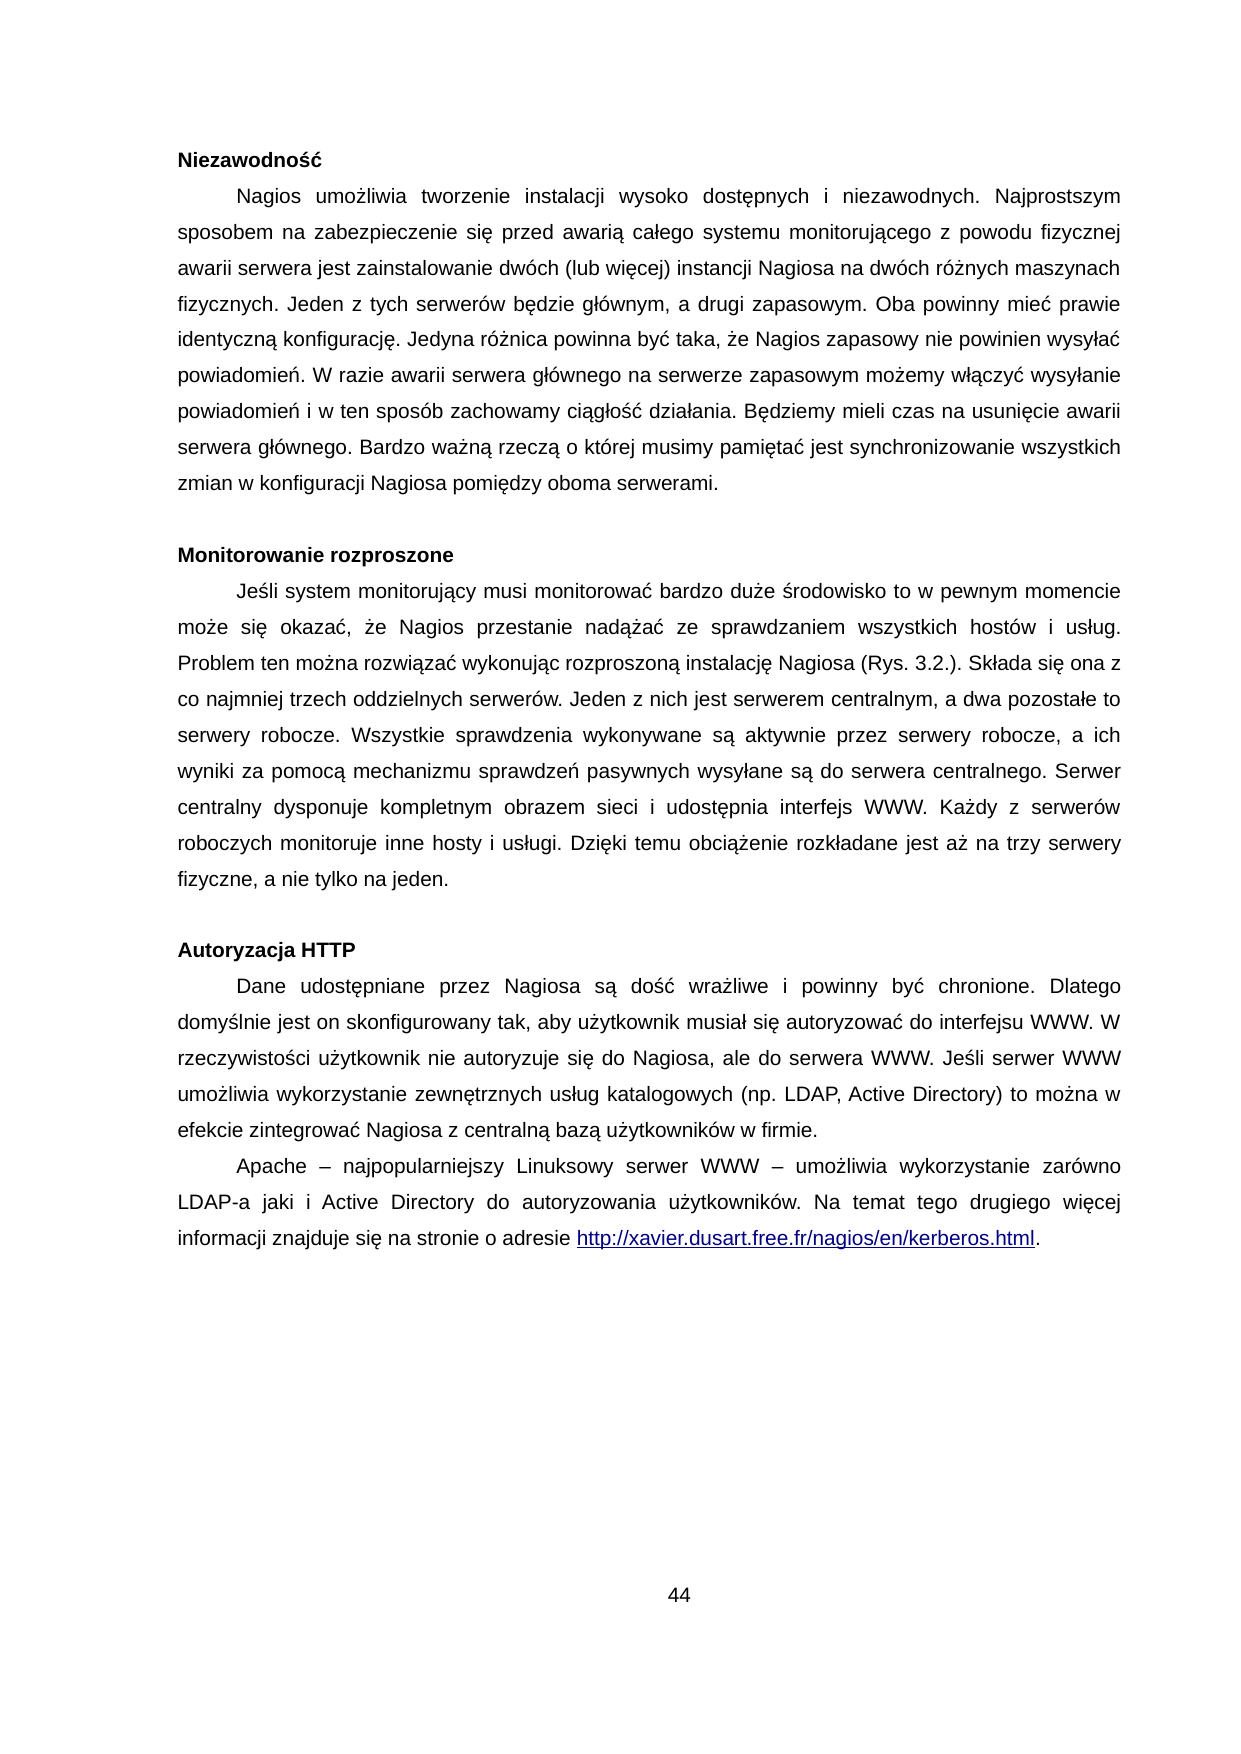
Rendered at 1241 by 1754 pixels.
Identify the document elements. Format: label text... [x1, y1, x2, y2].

text Autoryzacja HTTP [177, 938, 1122, 962]
text Niezawodność [177, 148, 1122, 172]
text Nagios umożliwia tworzenie instalacji wysoko dostępnych i niezawodnych. Najprostszym sposobem na zabezpieczenie się przed awarią całego systemu monitorującego z powodu fizycznej awarii serwera jest zainstalowanie dwóch (lub więcej) instancji Nagiosa na dwóch różnych maszynach fizycznych. Jeden z tych serwerów będzie głównym, a drugi zapasowym. Oba powinny mieć prawie identyczną konfigurację. Jedyna różnica powinna być taka, że Nagios zapasowy nie powinien wysyłać powiadomień. W razie awarii serwera głównego na serwerze zapasowym możemy włączyć wysyłanie powiadomień i w ten sposób zachowamy ciągłość działania. Będziemy mieli czas na usunięcie awarii serwera głównego. Bardzo ważną rzeczą o której musimy pamiętać jest synchronizowanie wszystkich zmian w konfiguracji Nagiosa pomiędzy oboma serwerami. [177, 183, 1122, 495]
text Apache – najpopularniejszy Linuksowy serwer WWW – umożliwia wykorzystanie zarówno LDAP-a jaki i Active Directory do autoryzowania użytkowników. Na temat tego drugiego więcej informacji znajduje się na stronie o adresie http://xavier.dusart.free.fr/nagios/en/kerberos.html. [177, 1154, 1122, 1250]
text Monitorowanie rozproszone [177, 543, 1122, 567]
text Dane udostępniane przez Nagiosa są dość wrażliwe i powinny być chronione. Dlatego domyślnie jest on skonfigurowany tak, aby użytkownik musiał się autoryzować do interfejsu WWW. W rzeczywistości użytkownik nie autoryzuje się do Nagiosa, ale do serwera WWW. Jeśli serwer WWW umożliwia wykorzystanie zewnętrznych usług katalogowych (np. LDAP, Active Directory) to można w efekcie zintegrować Nagiosa z centralną bazą użytkowników w firmie. [177, 974, 1122, 1142]
text Jeśli system monitorujący musi monitorować bardzo duże środowisko to w pewnym momencie może się okazać, że Nagios przestanie nadążać ze sprawdzaniem wszystkich hostów i usług. Problem ten można rozwiązać wykonując rozproszoną instalację Nagiosa (Rys. 3.2.). Składa się ona z co najmniej trzech oddzielnych serwerów. Jeden z nich jest serwerem centralnym, a dwa pozostałe to serwery robocze. Wszystkie sprawdzenia wykonywane są aktywnie przez serwery robocze, a ich wyniki za pomocą mechanizmu sprawdzeń pasywnych wysyłane są do serwera centralnego. Serwer centralny dysponuje kompletnym obrazem sieci i udostępnia interfejs WWW. Każdy z serwerów roboczych monitoruje inne hosty i usługi. Dzięki temu obciążenie rozkładane jest aż na trzy serwery fizyczne, a nie tylko na jeden. [177, 579, 1122, 890]
